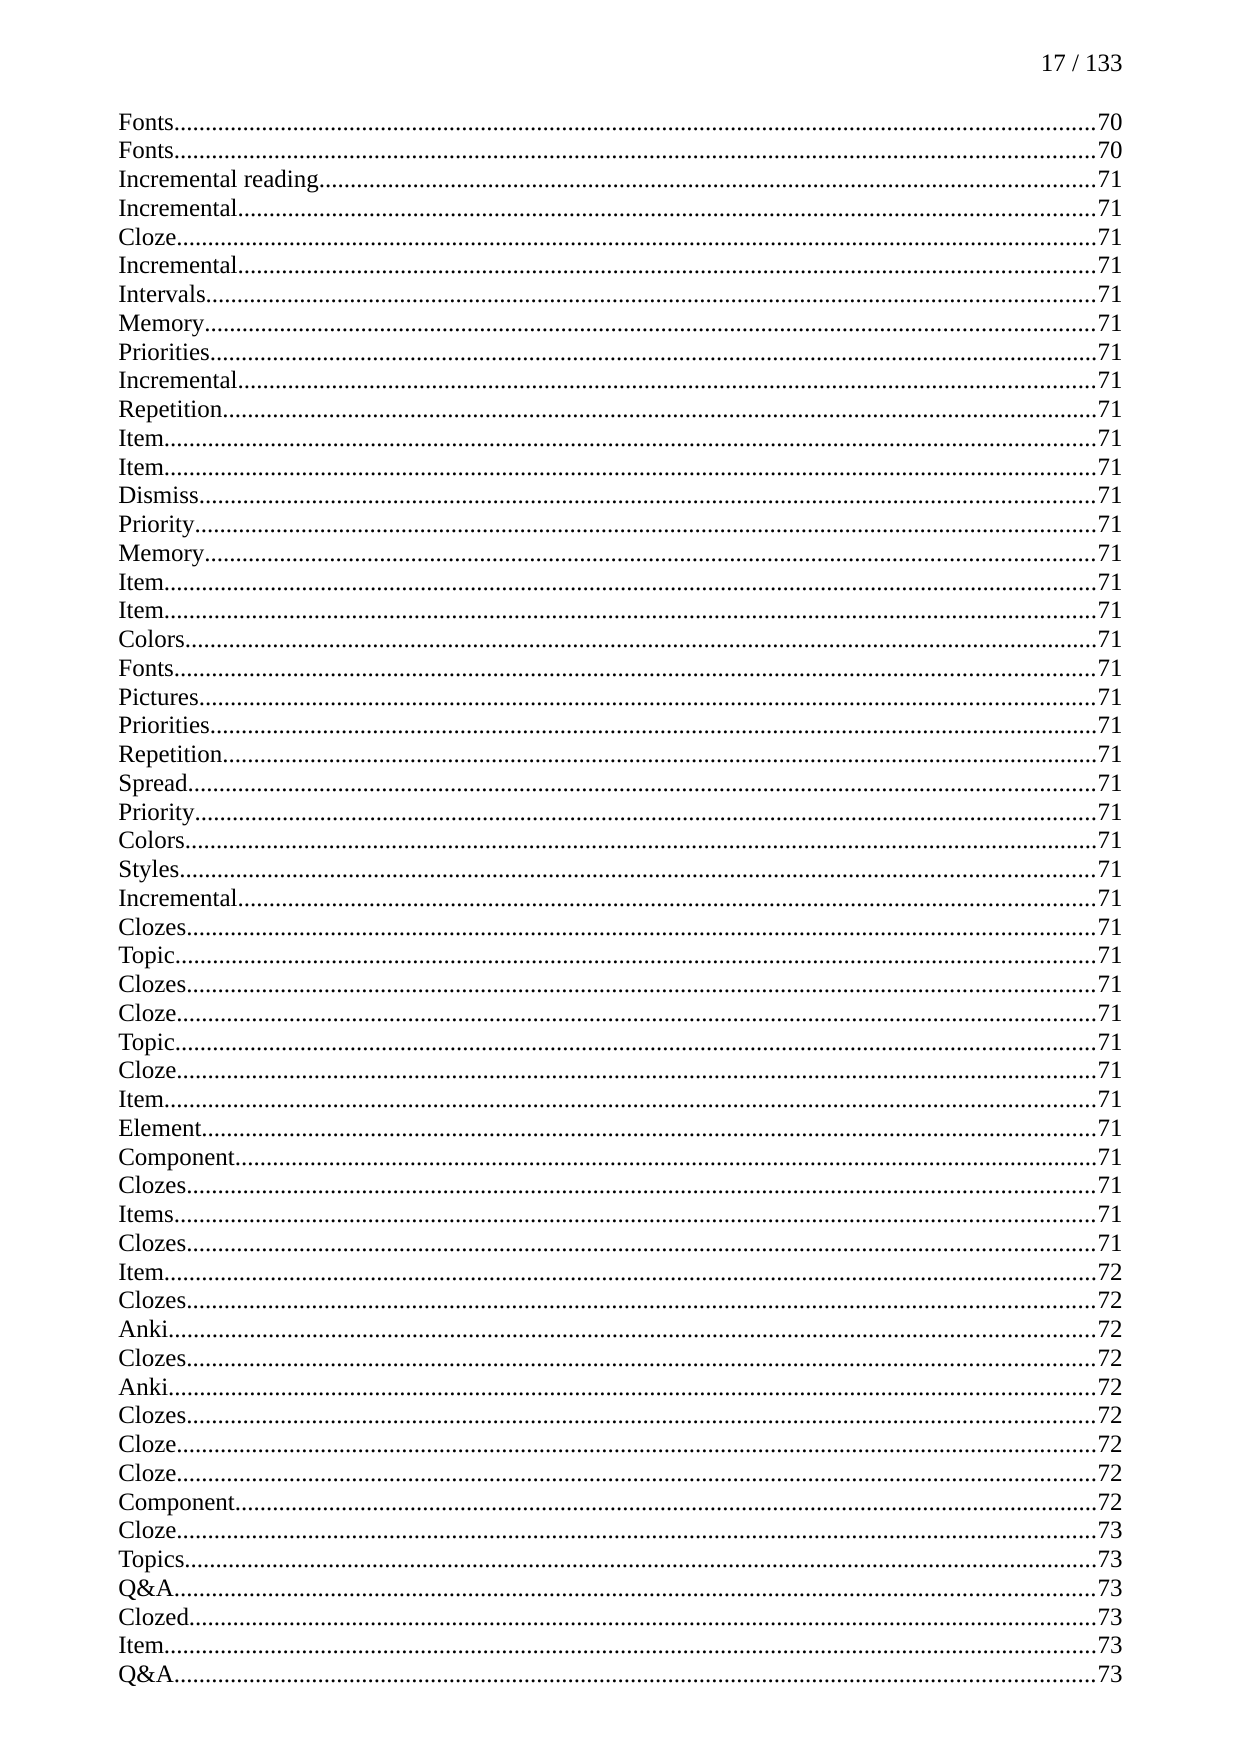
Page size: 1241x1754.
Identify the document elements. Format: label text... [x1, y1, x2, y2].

text Cloze 72 [118, 1429, 1122, 1458]
text Anki 72 [118, 1372, 1122, 1401]
text Clozes 72 [118, 1343, 1122, 1372]
text Priorities 71 [118, 711, 1122, 739]
text Topic 71 [118, 941, 1122, 969]
text Incremental 71 [118, 883, 1122, 912]
text Cloze 71 [118, 998, 1122, 1027]
text Topic 71 [118, 1027, 1122, 1056]
text Cloze 73 [118, 1516, 1122, 1544]
text Item 71 [118, 567, 1122, 596]
text Q&A 73 [118, 1573, 1122, 1602]
text Clozes 71 [118, 969, 1122, 998]
text Repetition 71 [118, 394, 1122, 423]
text Styles 71 [118, 854, 1122, 883]
text Clozes 71 [118, 1171, 1122, 1199]
text Dismiss 71 [118, 481, 1122, 509]
text Item 71 [118, 1084, 1122, 1113]
text Priority 71 [118, 509, 1122, 538]
text Clozes 71 [118, 1228, 1122, 1257]
text Fonts 70 [118, 107, 1122, 136]
text Item 72 [118, 1257, 1122, 1286]
text Fonts 70 [118, 136, 1122, 164]
text Incremental 71 [118, 193, 1122, 222]
text Priorities 71 [118, 337, 1122, 366]
text Cloze 71 [118, 1056, 1122, 1084]
text Component 72 [118, 1487, 1122, 1516]
text Anki 72 [118, 1314, 1122, 1343]
text Pictures 71 [118, 682, 1122, 711]
text Clozes 72 [118, 1401, 1122, 1429]
text Memory 71 [118, 538, 1122, 567]
text Cloze 71 [118, 222, 1122, 251]
text Q&A 73 [118, 1659, 1122, 1688]
text Fonts 71 [118, 653, 1122, 682]
text Item 71 [118, 596, 1122, 624]
text Memory 71 [118, 308, 1122, 337]
text Cloze 72 [118, 1458, 1122, 1487]
text Clozed 73 [118, 1602, 1122, 1631]
text Colors 71 [118, 624, 1122, 653]
text Intervals 71 [118, 279, 1122, 308]
text Colors 71 [118, 826, 1122, 854]
text Priority 71 [118, 797, 1122, 826]
text Item 71 [118, 452, 1122, 481]
text Incremental 71 [118, 251, 1122, 279]
text Topics 73 [118, 1544, 1122, 1573]
text Item 71 [118, 423, 1122, 452]
text Clozes 71 [118, 912, 1122, 941]
text Element 71 [118, 1113, 1122, 1142]
text Incremental reading 71 [118, 164, 1122, 193]
text Incremental 71 [118, 366, 1122, 394]
text Clozes 72 [118, 1286, 1122, 1314]
text Spread 71 [118, 768, 1122, 797]
text Items 71 [118, 1199, 1122, 1228]
text Component 71 [118, 1142, 1122, 1171]
text Item 73 [118, 1631, 1122, 1659]
text Repetition 71 [118, 739, 1122, 768]
